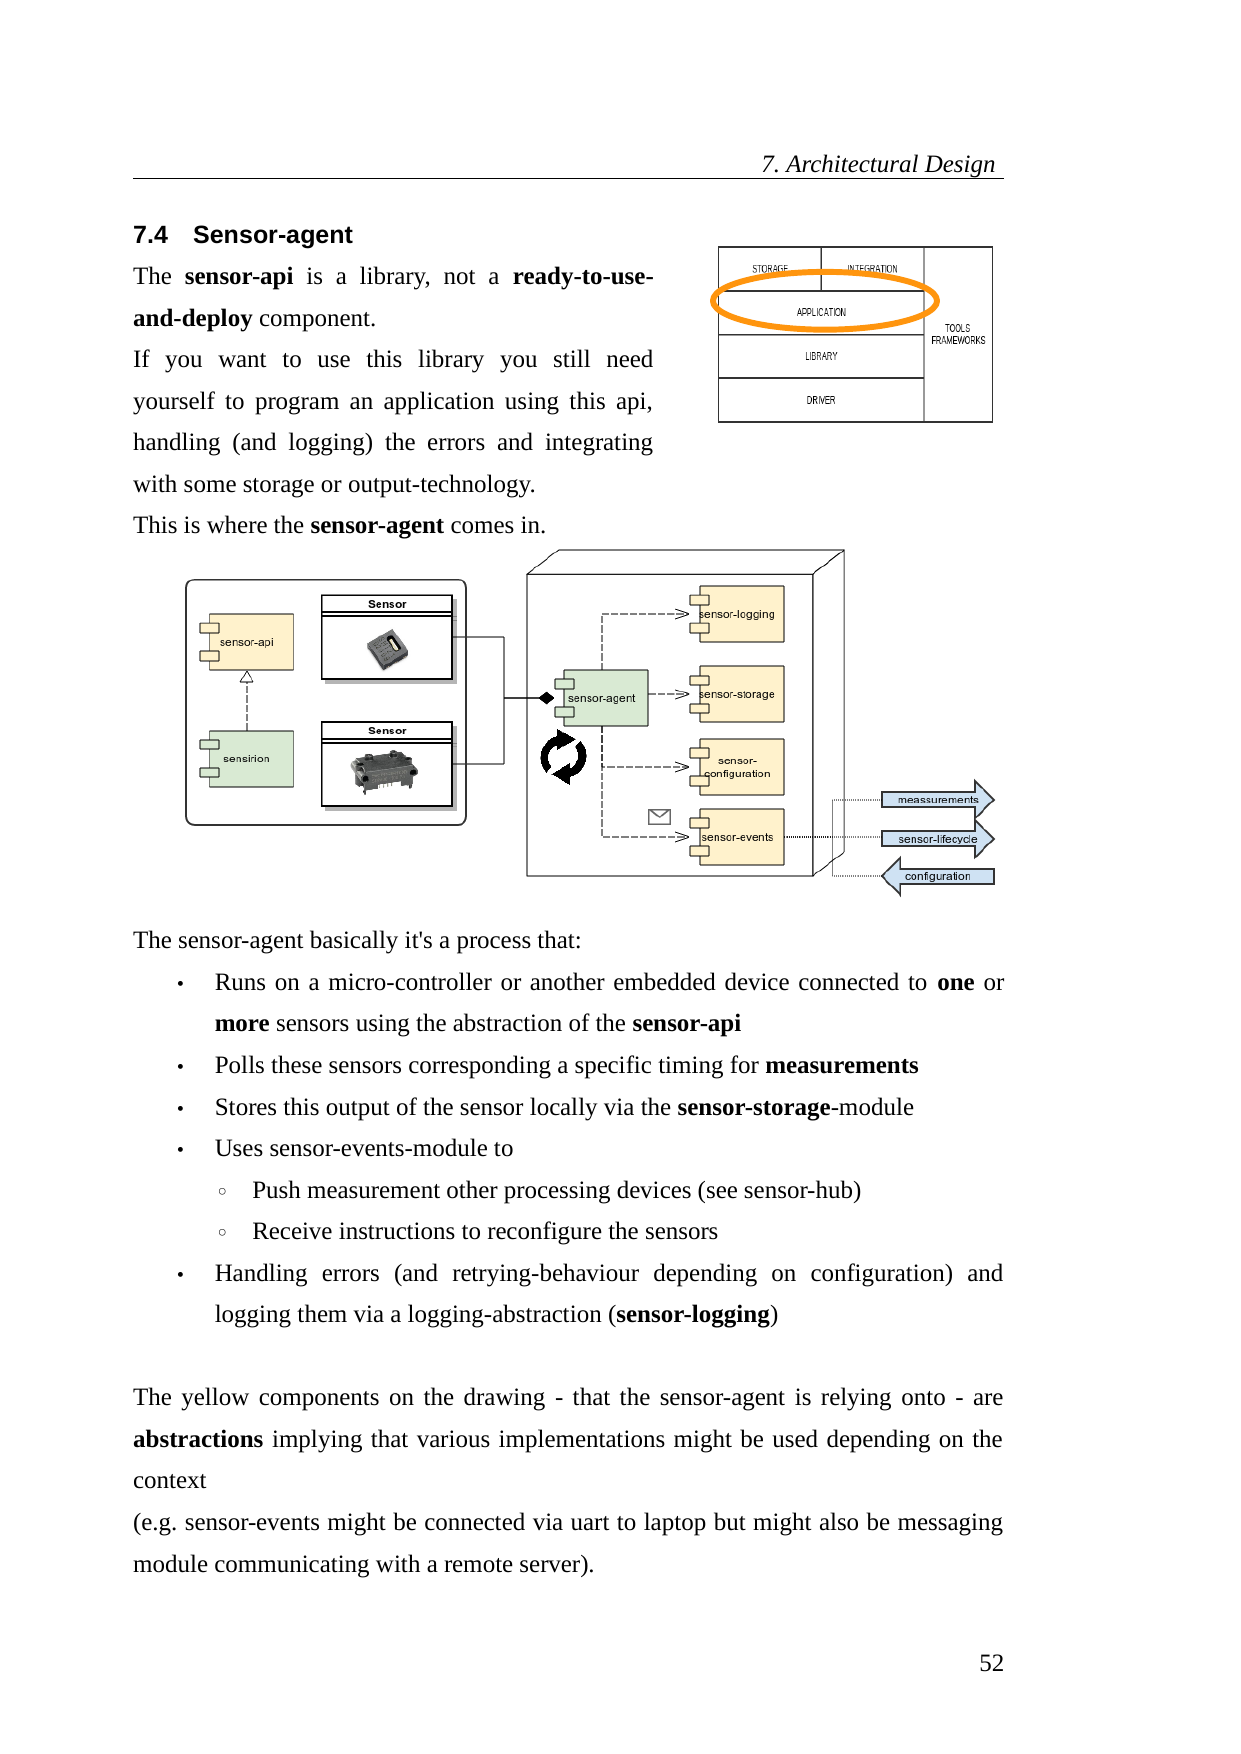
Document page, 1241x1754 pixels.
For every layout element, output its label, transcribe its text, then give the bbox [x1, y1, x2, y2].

subtitle The sensor-api is a library, not a ready-to-use-and-deploy component. [133, 262, 712, 331]
subtitle The sensor-agent basically it's a process that: [133, 913, 1004, 954]
subtitle Handling errors (and retrying-behaviour depending on configuration) and logging them via a logging-abstraction (sensor-logging) [177, 1259, 1004, 1328]
subtitle Sensor-agent [133, 220, 1004, 248]
subtitle Runs on a micro-controller or another embedded device connected to one or more sensors using the abstraction of the sensor-api [177, 968, 1004, 1037]
picture [125, 539, 1012, 913]
subtitle Uses sensor-events-module to [177, 1134, 1004, 1162]
picture [712, 238, 1009, 439]
subtitle Receive instructions to reconfigure the sensors [214, 1217, 1004, 1245]
picture [717, 275, 933, 326]
subtitle Stores this output of the sensor locally via the sensor-storage-module [177, 1093, 1004, 1120]
subtitle The yellow components on the drawing - that the sensor-agent is relying onto - are abstractions implying that various implementations might be used depending on the context (e.g. sensor-events might be connected via uart to laptop but might also be messaging module communicating with a remote server). [95, 1383, 1004, 1577]
subtitle Push measurement other processing devices (see sensor-hub) [214, 1176, 1004, 1203]
subtitle If you want to use this library you still need yourself to program an application using this api, handling (and logging) the errors and integrating with some storage or output-technology. [133, 345, 1004, 498]
subtitle This is where the sensor-agent comes in. [133, 512, 1004, 539]
subtitle Polls these sensors corresponding a specific timing for measurements [177, 1051, 1004, 1079]
